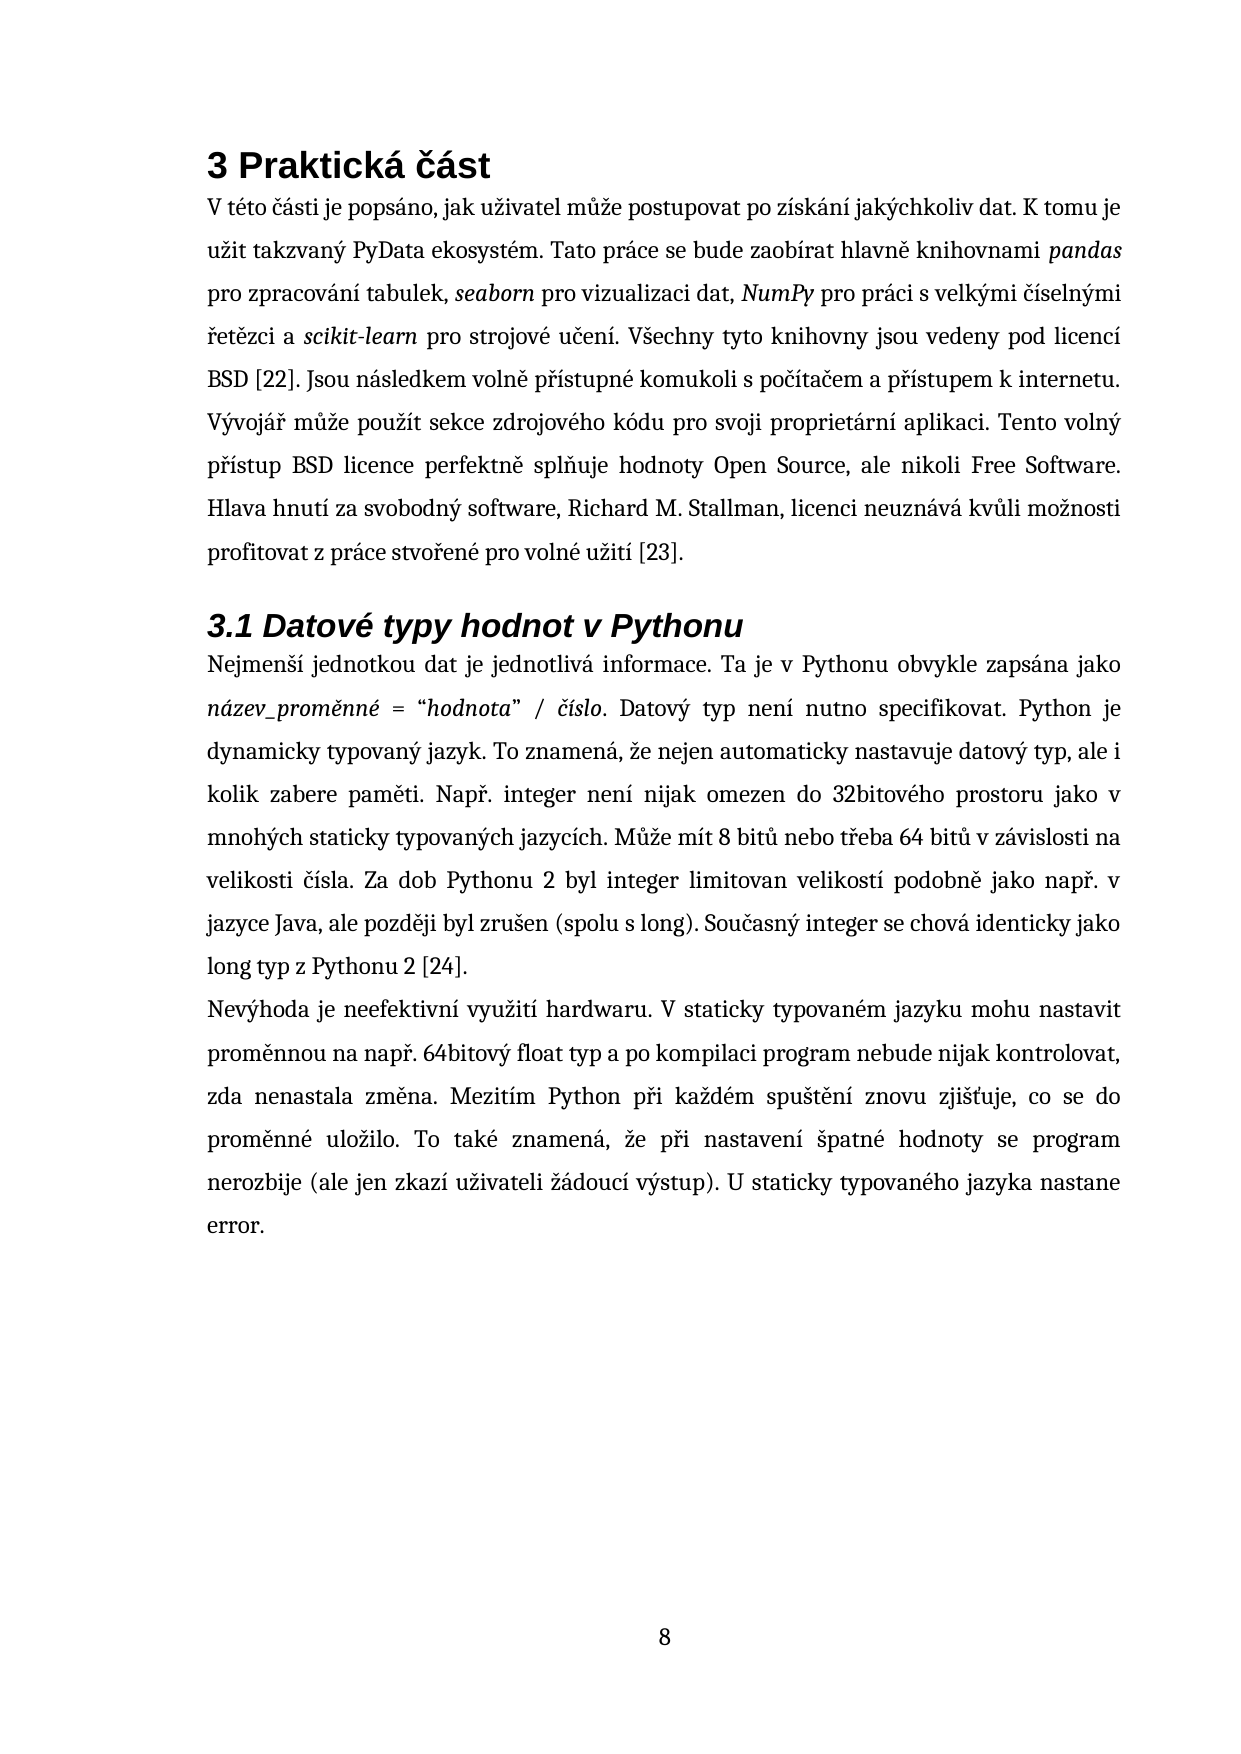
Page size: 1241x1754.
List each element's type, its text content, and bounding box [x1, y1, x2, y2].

subtitle 3.1 Datové typy hodnot v Pythonu [207, 606, 1122, 644]
text Nevýhoda je neefektivní využití hardwaru. V staticky typovaném jazyku mohu nastavit proměnnou na např. 64bitový float typ a po kompilaci program nebude nijak kontrolovat, zda nenastala změna. Mezitím Python při každém spuštění znovu zjišťuje, co se do proměnné uložilo. To také znamená, že při nastavení špatné hodnoty se program nerozbije (ale jen zkazí uživateli žádoucí výstup). U staticky typovaného jazyka nastane error. [207, 995, 1122, 1240]
text Nejmenší jednotkou dat je jednotlivá informace. Ta je v Pythonu obvykle zapsána jako název_proměnné = “hodnota” / číslo. Datový typ není nutno specifikovat. Python je dynamicky typovaný jazyk. To znamená, že nejen automaticky nastavuje datový typ, ale i kolik zabere paměti. Např. integer není nijak omezen do 32bitového prostoru jako v mnohých staticky typovaných jazycích. Může mít 8 bitů nebo třeba 64 bitů v závislosti na velikosti čísla. Za dob Pythonu 2 byl integer limitovan velikostí podobně jako např. v jazyce Java, ale později byl zrušen (spolu s long). Současný integer se chová identicky jako long typ z Pythonu 2 [24]. [207, 650, 1122, 981]
text V této části je popsáno, jak uživatel může postupovat po získání jakýchkoliv dat. K tomu je užit takzvaný PyData ekosystém. Tato práce se bude zaobírat hlavně knihovnami pandas pro zpracování tabulek, seaborn pro vizualizaci dat, NumPy pro práci s velkými číselnými řetězci a scikit-learn pro strojové učení. Všechny tyto knihovny jsou vedeny pod licencí BSD [22]. Jsou následkem volně přístupné komukoli s počítačem a přístupem k internetu. Vývojář může použít sekce zdrojového kódu pro svoji proprietární aplikaci. Tento volný přístup BSD licence perfektně splňuje hodnoty Open Source, ale nikoli Free Software. Hlava hnutí za svobodný software, Richard M. Stallman, licenci neuznává kvůli možnosti profitovat z práce stvořené pro volné užití [23]. [207, 192, 1122, 566]
subtitle 3 Praktická část [207, 143, 1122, 186]
